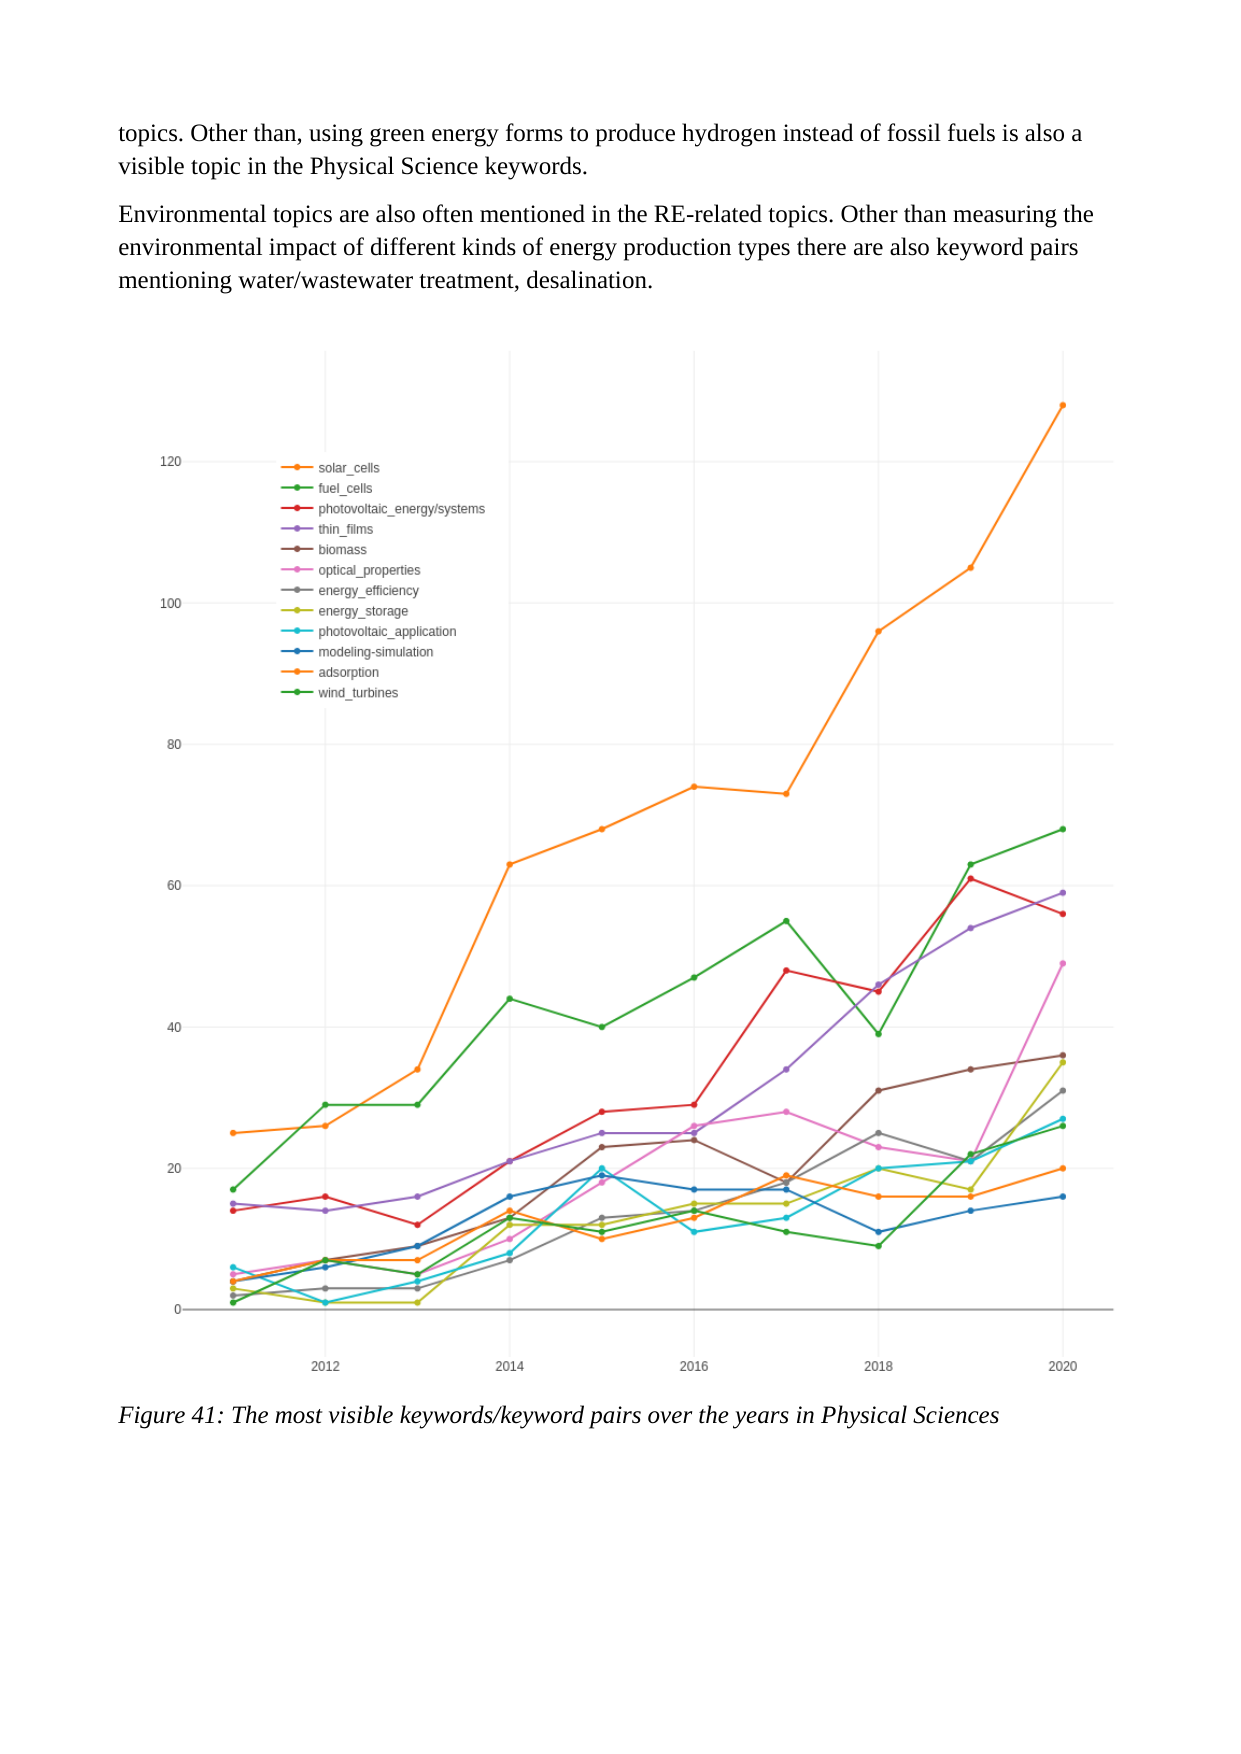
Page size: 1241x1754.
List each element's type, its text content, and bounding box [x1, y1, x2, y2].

text Figure 41: The most visible keywords/keyword pairs over the years in Physical Sciences [118, 1400, 1122, 1428]
text topics. Other than, using green energy forms to produce hydrogen instead of fossil fuels is also a visible topic in the Physical Science keywords. [118, 118, 1122, 180]
text Environmental topics are also often mentioned in the RE-related topics. Other than measuring the environmental impact of different kinds of energy production types there are also keyword pairs mentioning water/wastewater treatment, desalination. [118, 199, 1122, 293]
picture [118, 325, 1123, 1400]
